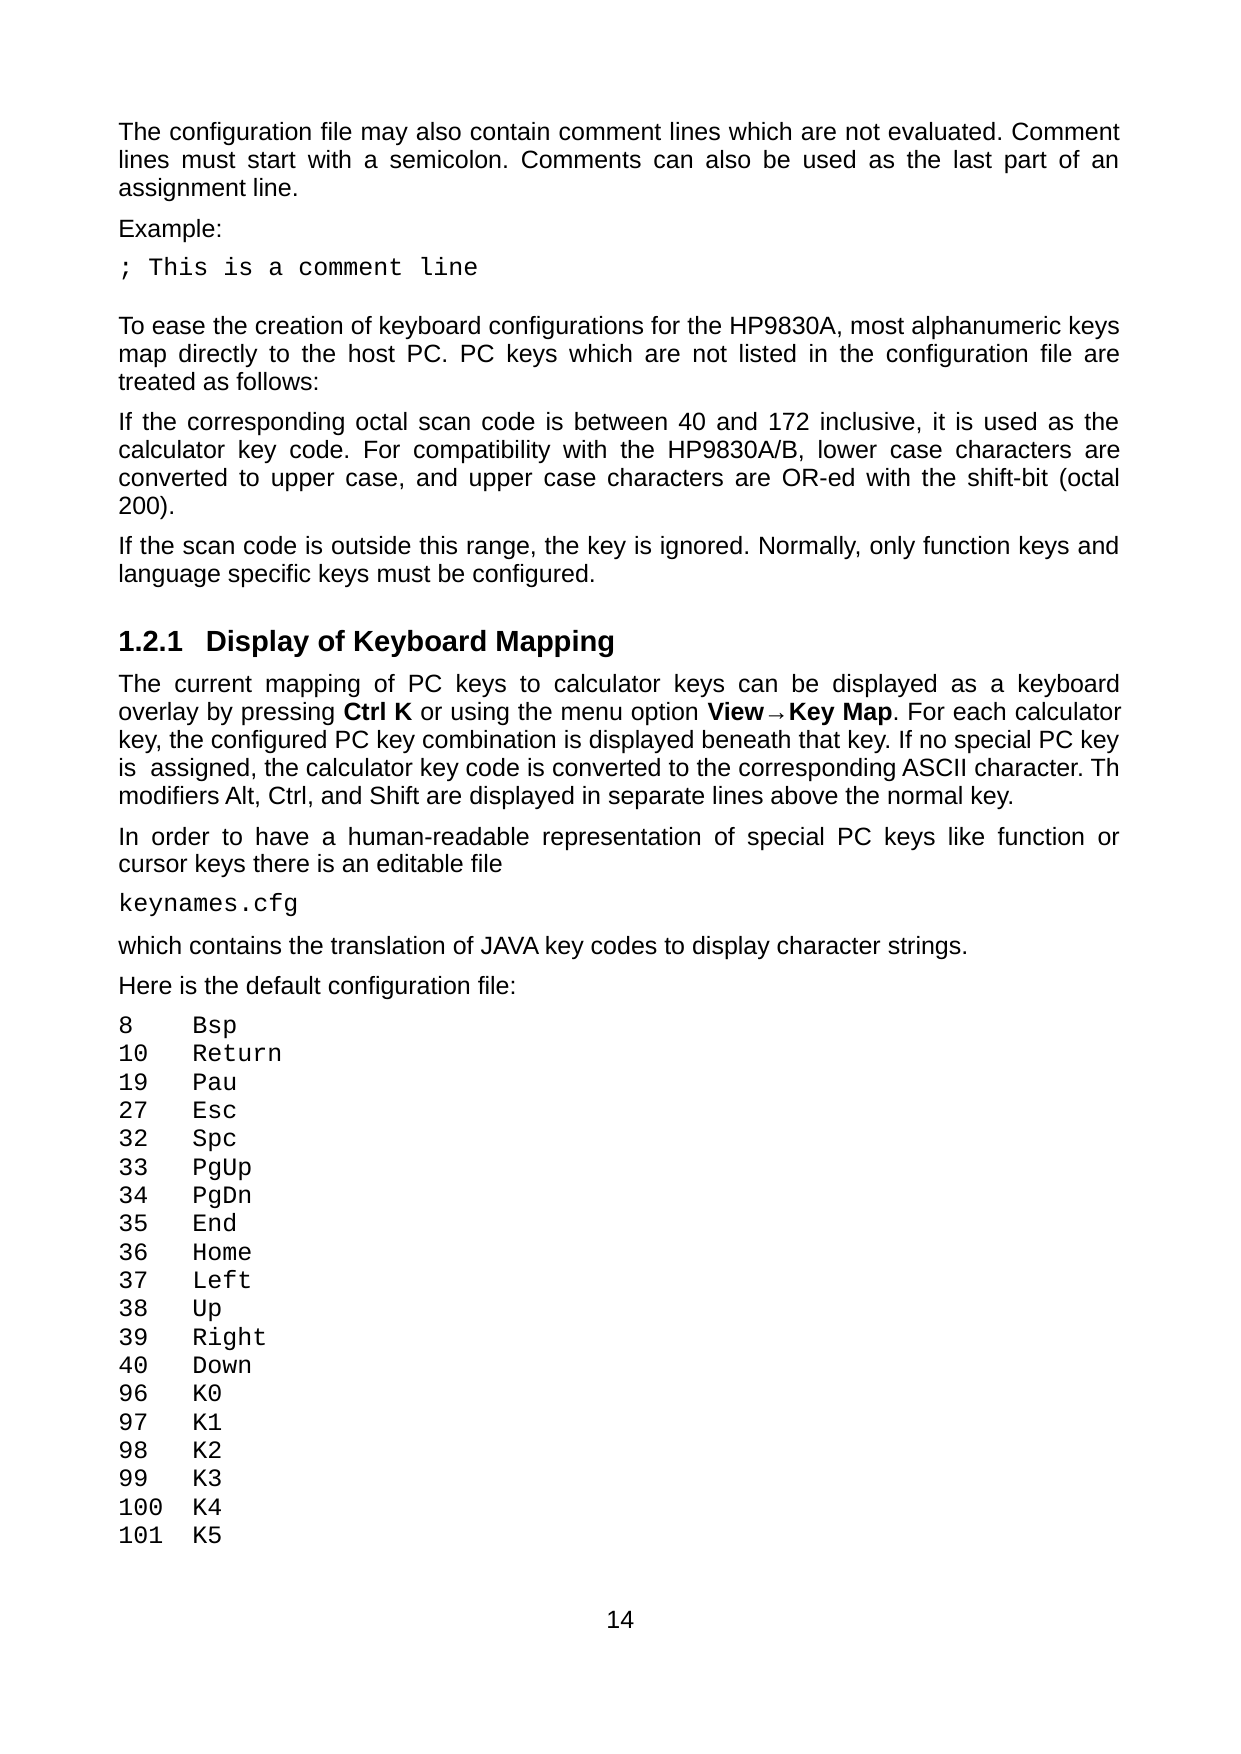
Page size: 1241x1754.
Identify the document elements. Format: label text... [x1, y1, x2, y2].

text 98 K2 [118, 1437, 1122, 1466]
text which contains the translation of JAVA key codes to display character strings. [118, 932, 1122, 959]
text 100 K4 [118, 1494, 1122, 1522]
text The configuration file may also contain comment lines which are not evaluated. Comment lines must start with a semicolon. Comments can also be used as the last part of an assignment line. [118, 118, 1122, 202]
text 97 K1 [118, 1409, 1122, 1437]
text 96 K0 [118, 1381, 1122, 1409]
text 35 End [118, 1211, 1122, 1239]
text To ease the creation of keyboard configurations for the HP9830A, most alphanumeric keys map directly to the host PC. PC keys which are not listed in the configuration file are treated as follows: [118, 311, 1122, 395]
text The current mapping of PC keys to calculator keys can be displayed as a keyboard overlay by pressing Ctrl K or using the menu option View→Key Map. For each calculator key, the configured PC key combination is displayed beneath that key. If no special PC key is assigned, the calculator key code is converted to the corresponding ASCII character. Th modifiers Alt, Ctrl, and Shift are displayed in separate lines above the normal key. [118, 670, 1122, 810]
text 38 Up [118, 1296, 1122, 1324]
text 36 Home [118, 1239, 1122, 1267]
text 99 K3 [118, 1466, 1122, 1494]
text 101 K5 [118, 1522, 1122, 1551]
text 39 Right [118, 1324, 1122, 1352]
text In order to have a human-readable representation of special PC keys like function or cursor keys there is an editable file [118, 822, 1122, 878]
text If the scan code is outside this range, the key is ignored. Normally, only function keys and language specific keys must be configured. [118, 532, 1122, 588]
text 34 PgDn [118, 1182, 1122, 1211]
text Example: [118, 214, 1122, 242]
text If the corresponding octal scan code is between 40 and 172 inclusive, it is used as the calculator key code. For compatibility with the HP9830A/B, lower case characters are converted to upper case, and upper case characters are OR-ed with the shift-bit (octal 200). [118, 408, 1122, 519]
text 37 Left [118, 1267, 1122, 1296]
subtitle Display of Keyboard Mapping [118, 625, 1122, 658]
text ; This is a comment line [118, 255, 1122, 283]
text 27 Esc [118, 1097, 1122, 1126]
text 10 Return [118, 1041, 1122, 1069]
text 8 Bsp [118, 1012, 1122, 1041]
text 19 Pau [118, 1069, 1122, 1097]
text 40 Down [118, 1352, 1122, 1381]
text keynames.cfg [118, 891, 1122, 919]
text 32 Spc [118, 1126, 1122, 1154]
text 33 PgUp [118, 1154, 1122, 1182]
